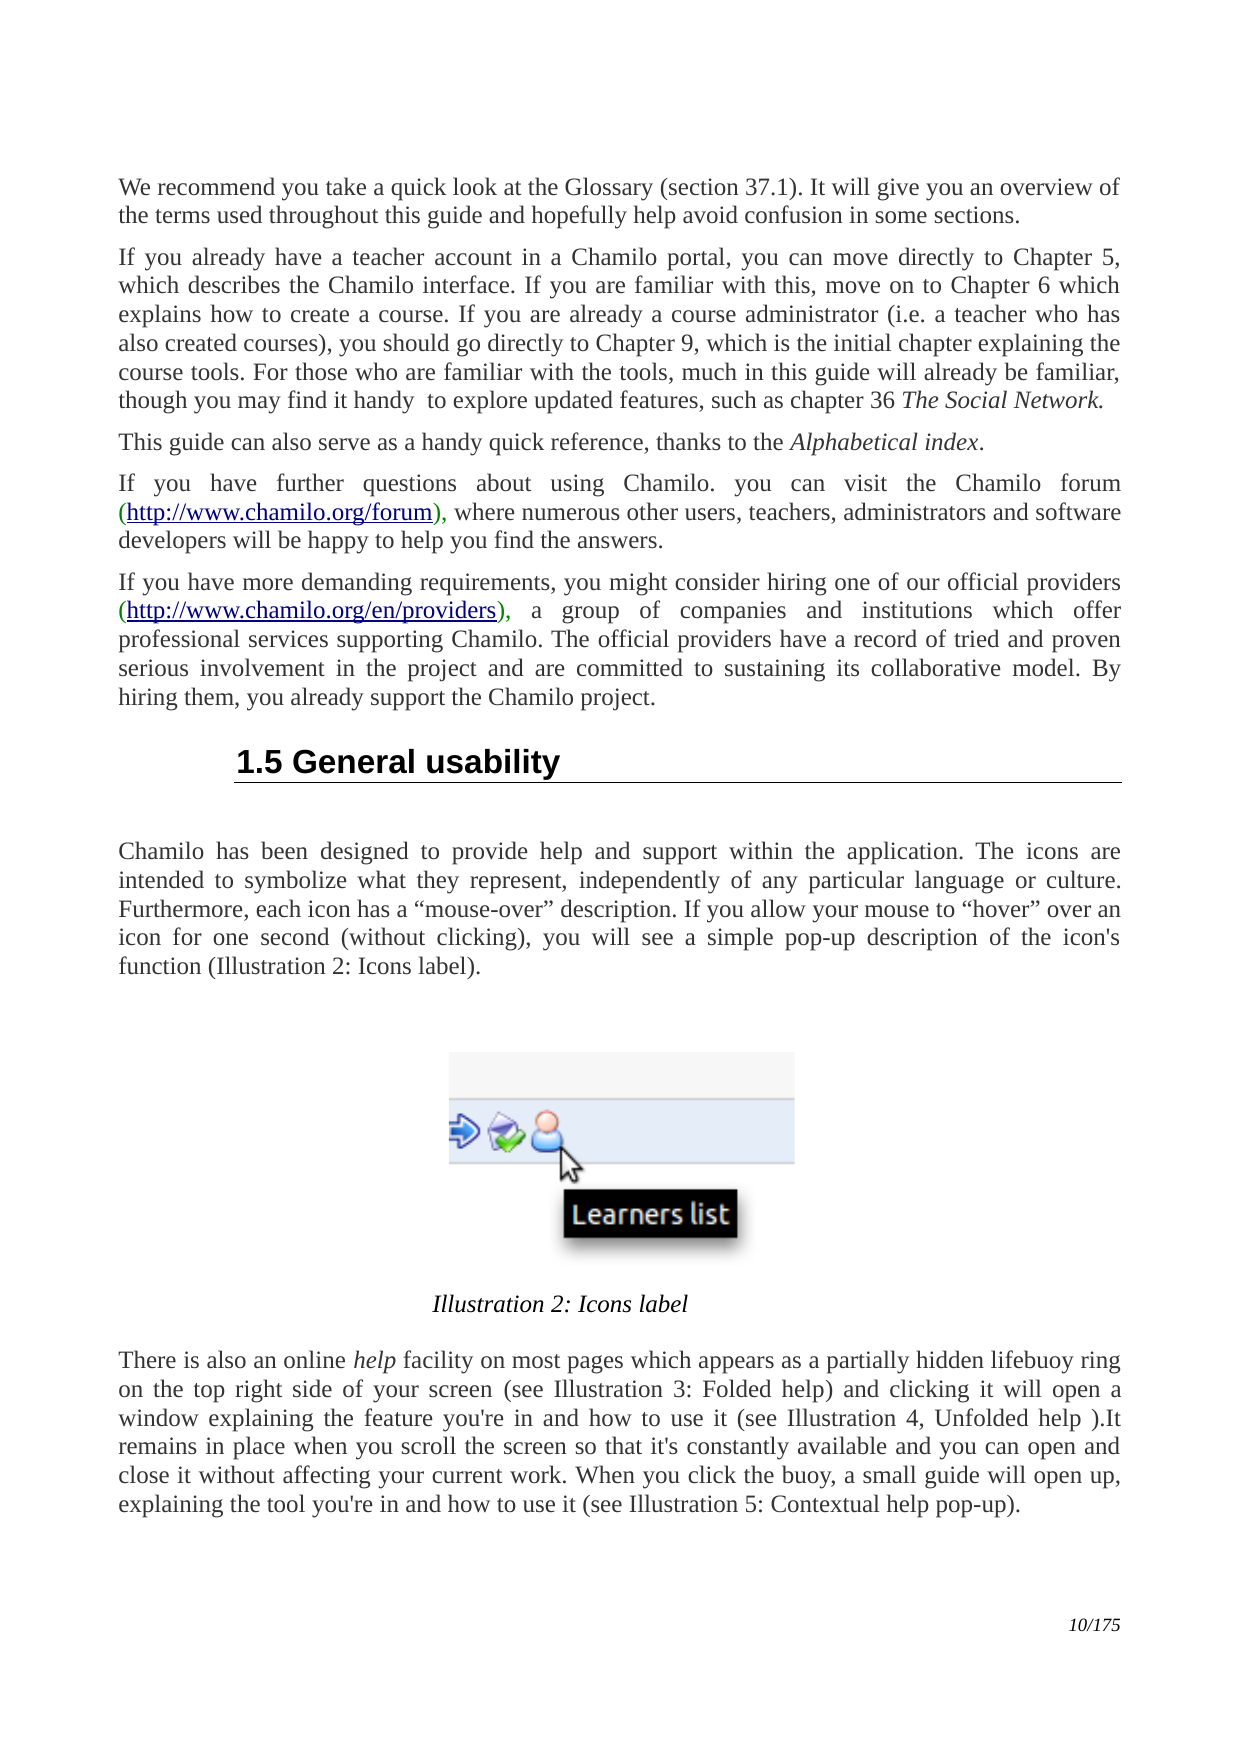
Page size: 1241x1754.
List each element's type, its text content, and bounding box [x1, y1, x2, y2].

subtitle General usability [234, 742, 1122, 782]
text If you have more demanding requirements, you might consider hiring one of our official providers (http://www.chamilo.org/en/providers), a group of companies and institutions which offer professional services supporting Chamilo. The official providers have a record of tried and proven serious involvement in the project and are committed to sustaining its collaborative model. By hiring them, you already support the Chamilo project. [118, 567, 1122, 710]
text There is also an online help facility on most pages which appears as a partially hidden lifebuoy ring on the top right side of your screen (see Illustration 3: Folded help) and clicking it will open a window explaining the feature you're in and how to use it (see Illustration 4, Unfolded help ).It remains in place when you scroll the screen so that it's constantly available and you can open and close it without affecting your current work. When you click the buoy, a small guide will open up, explaining the tool you're in and how to use it (see Illustration 5: Contextual help pop-up). [118, 1345, 1122, 1518]
text Chamilo has been designed to provide help and support within the application. The icons are intended to symbolize what they represent, independently of any particular language or culture. Furthermore, each icon has a “mouse-over” description. If you allow your mouse to “hover” over an icon for one second (without clicking), you will see a simple pop-up description of the icon's function (Illustration 2: Icons label). [118, 836, 1122, 980]
text If you have further questions about using Chamilo. you can visit the Chamilo forum (http://www.chamilo.org/forum), where numerous other users, teachers, administrators and software developers will be happy to help you find the answers. [118, 468, 1122, 554]
text Illustration 2: Icons label [432, 1289, 808, 1315]
text We recommend you take a quick look at the Glossary (section 37.1). It will give you an overview of the terms used throughout this guide and hopefully help avoid confusion in some sections. [118, 172, 1122, 229]
text This guide can also serve as a handy quick reference, thanks to the Alphabetical index. [118, 427, 1122, 455]
picture [448, 1052, 795, 1281]
text If you already have a teacher account in a Chamilo portal, you can move directly to Chapter 5, which describes the Chamilo interface. If you are familiar with this, move on to Chapter 6 which explains how to create a course. If you are already a course administrator (i.e. a teacher who has also created courses), you should go directly to Chapter 9, which is the initial chapter explaining the course tools. For those who are familiar with the tools, much in this guide will already be familiar, though you may find it handy to explore updated features, such as chapter 36 The Social Network. [118, 242, 1122, 414]
